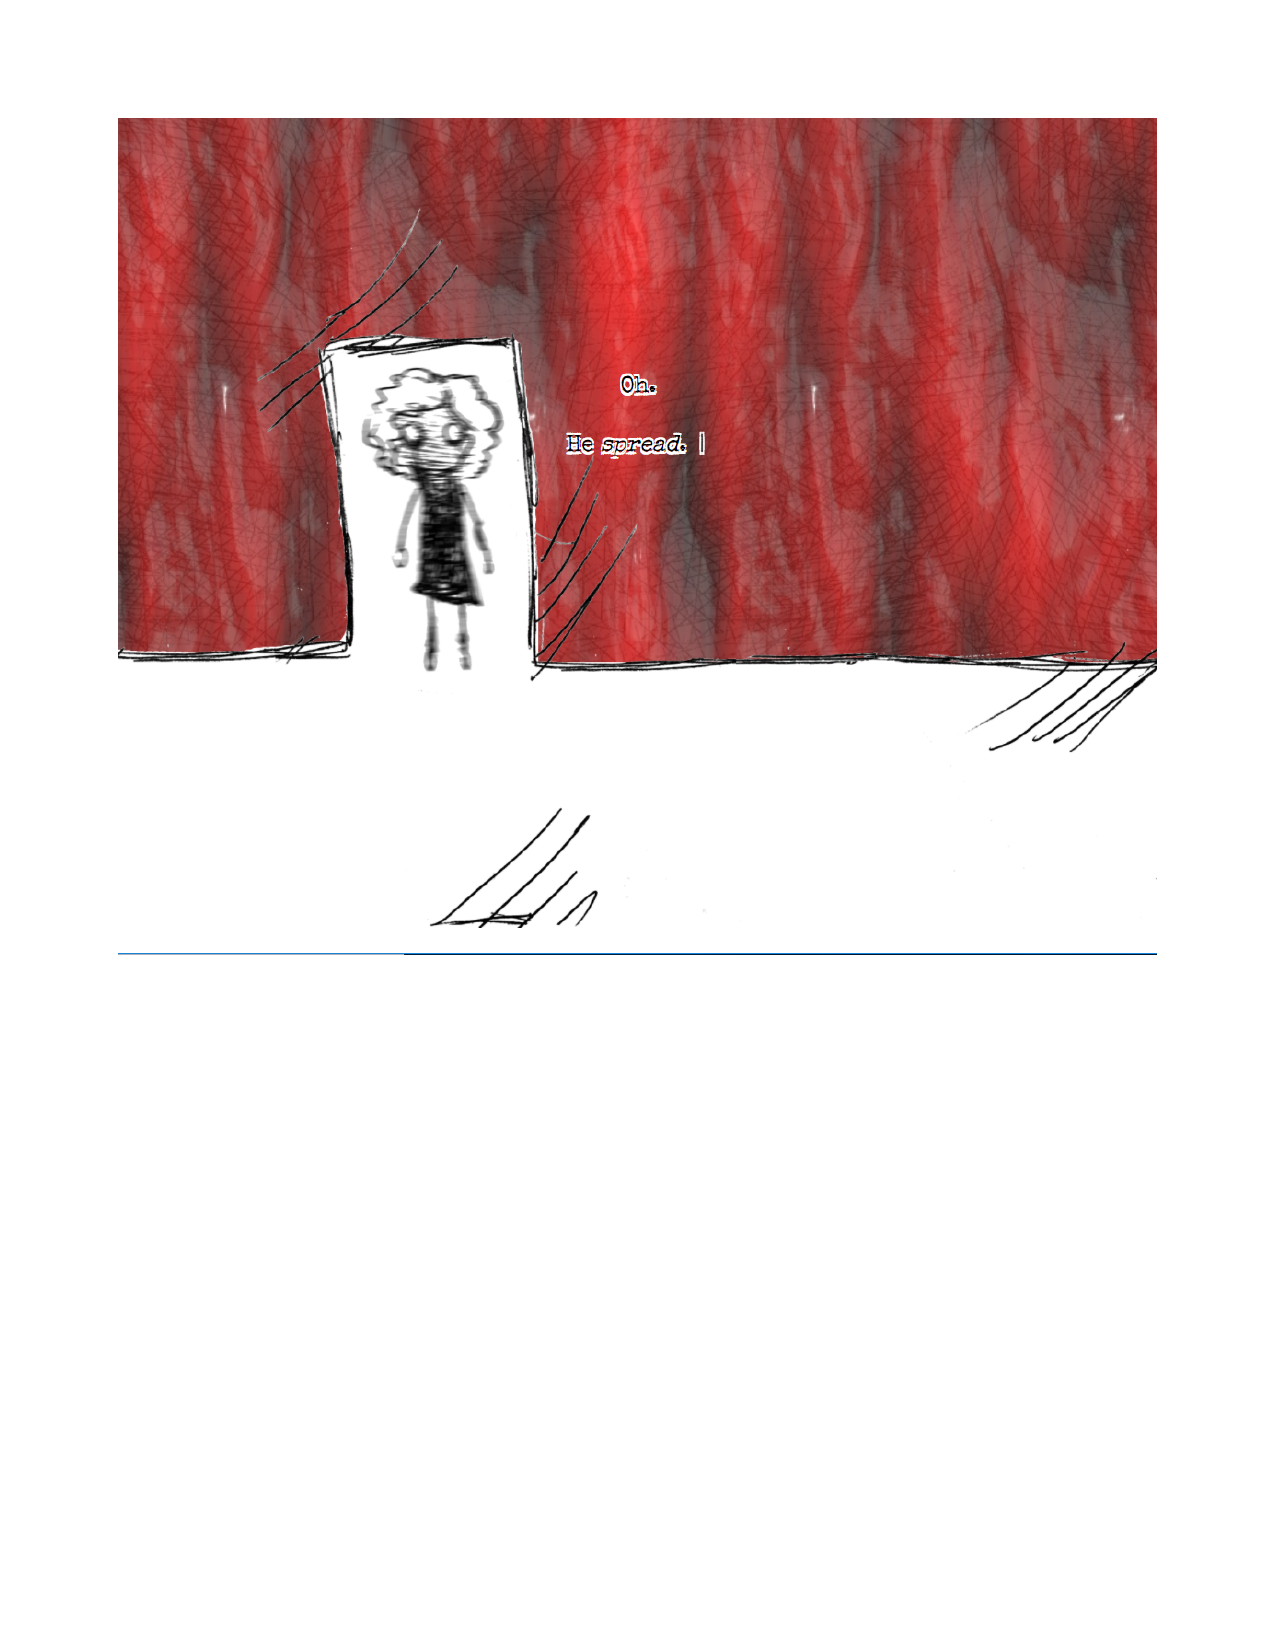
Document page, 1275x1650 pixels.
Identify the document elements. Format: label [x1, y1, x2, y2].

picture [118, 118, 1157, 955]
